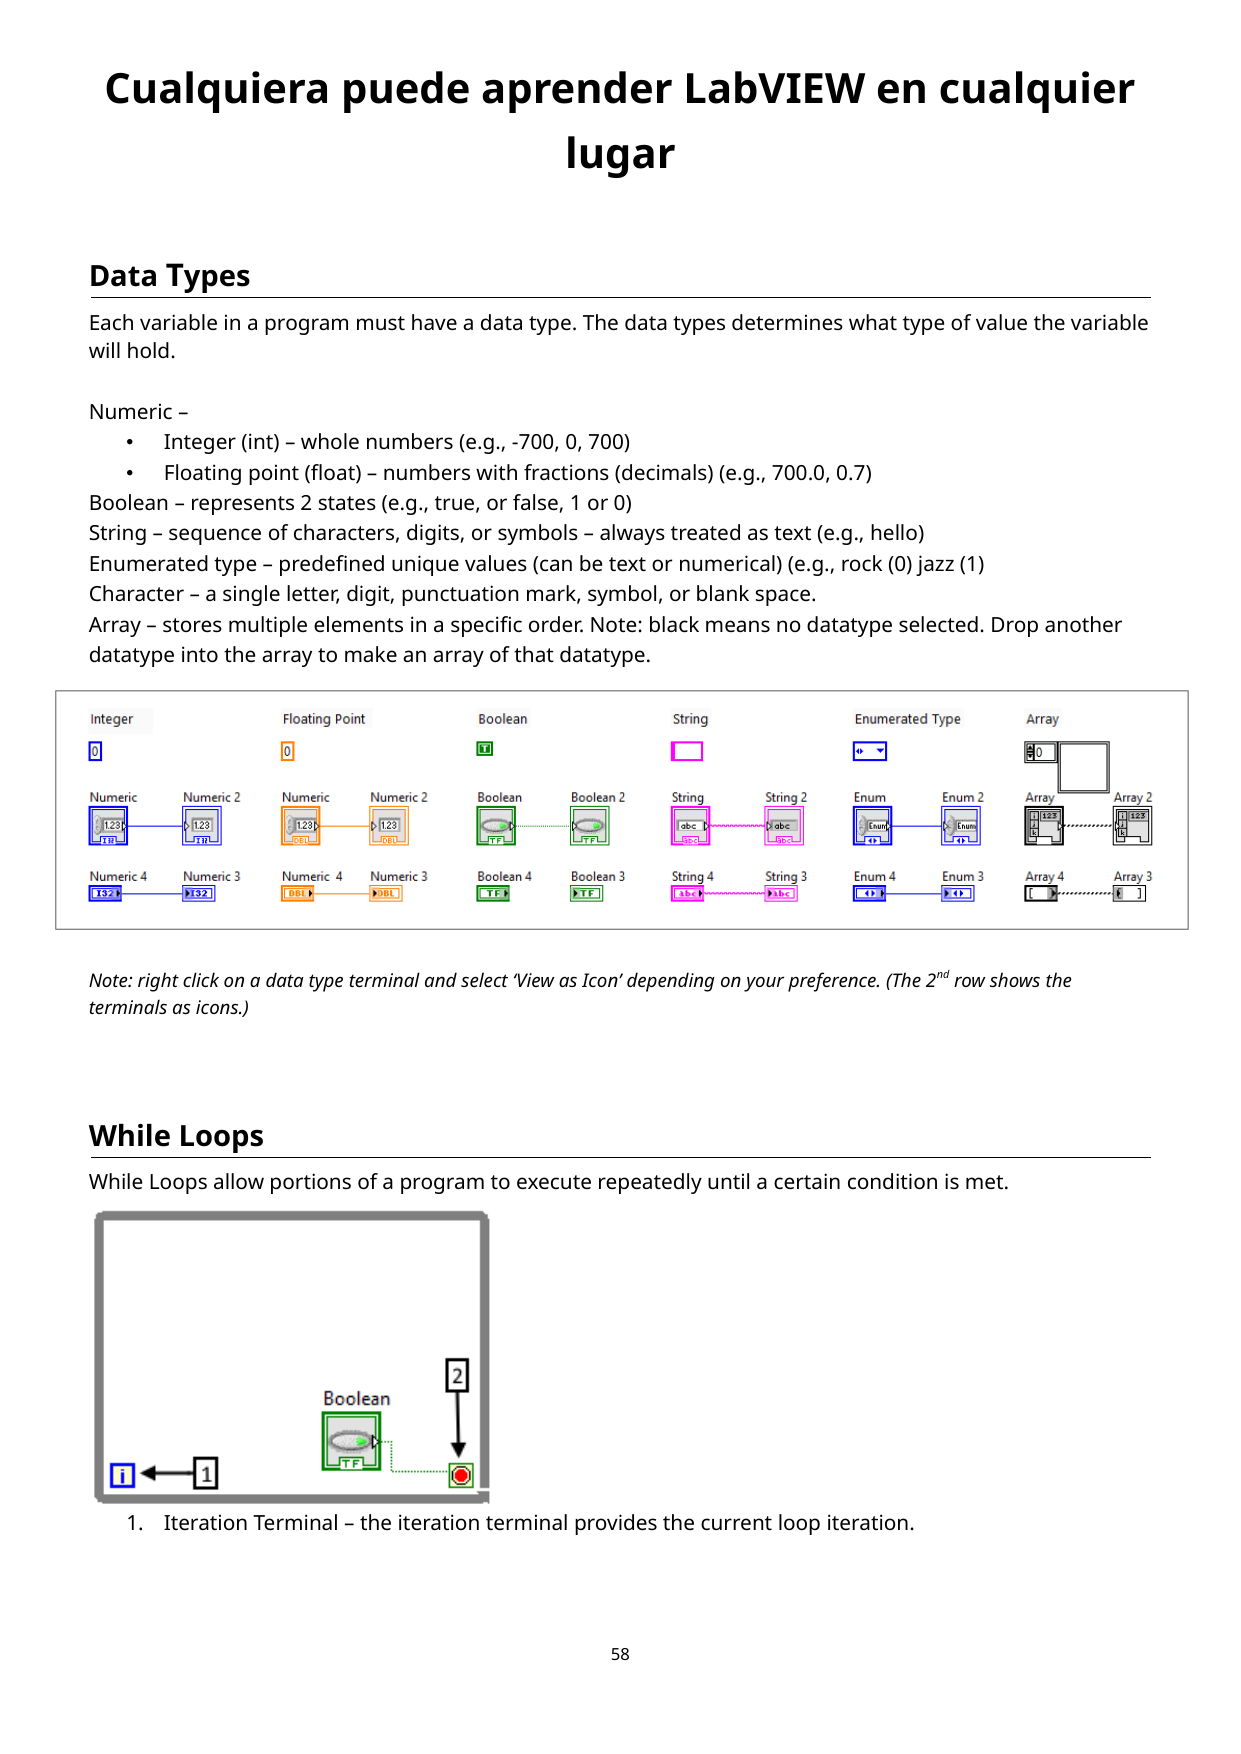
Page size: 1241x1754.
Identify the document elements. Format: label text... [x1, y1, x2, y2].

list Iteration Terminal – the iteration terminal provides the current loop iteration. [126, 1196, 1152, 1537]
list Floating point (float) – numbers with fractions (decimals) (e.g., 700.0, 0.7) [126, 458, 1152, 486]
list Character – a single letter, digit, punctuation mark, symbol, or blank space. [88, 579, 1152, 608]
list Array – stores multiple elements in a specific order. Note: black means no datatype selected. Drop another datatype into the array to make an array of that datatype. [88, 610, 1152, 669]
subtitle While Loops [88, 1115, 1152, 1155]
list Note: right click on a data type terminal and select ‘View as Icon’ depending on your preference. (The 2nd row shows the terminals as icons.) [88, 967, 1152, 1020]
text Each variable in a program must have a data type. The data types determines what type of value the variable will hold. [88, 308, 1152, 365]
list String – sequence of characters, digits, or symbols – always treated as text (e.g., hello) [88, 518, 1152, 547]
list Enumerated type – predefined unique values (can be text or numerical) (e.g., rock (0) jazz (1) [88, 549, 1152, 577]
list Numeric – [88, 397, 1152, 425]
list Boolean – represents 2 states (e.g., true, or false, 1 or 0) [88, 488, 1152, 517]
picture [91, 1208, 493, 1507]
list Integer (int) – whole numbers (e.g., -700, 0, 700) [126, 427, 1152, 456]
picture [48, 682, 1197, 935]
text While Loops allow portions of a program to execute repeatedly until a certain condition is met. [88, 1167, 1152, 1196]
subtitle Data Types [88, 253, 1152, 296]
